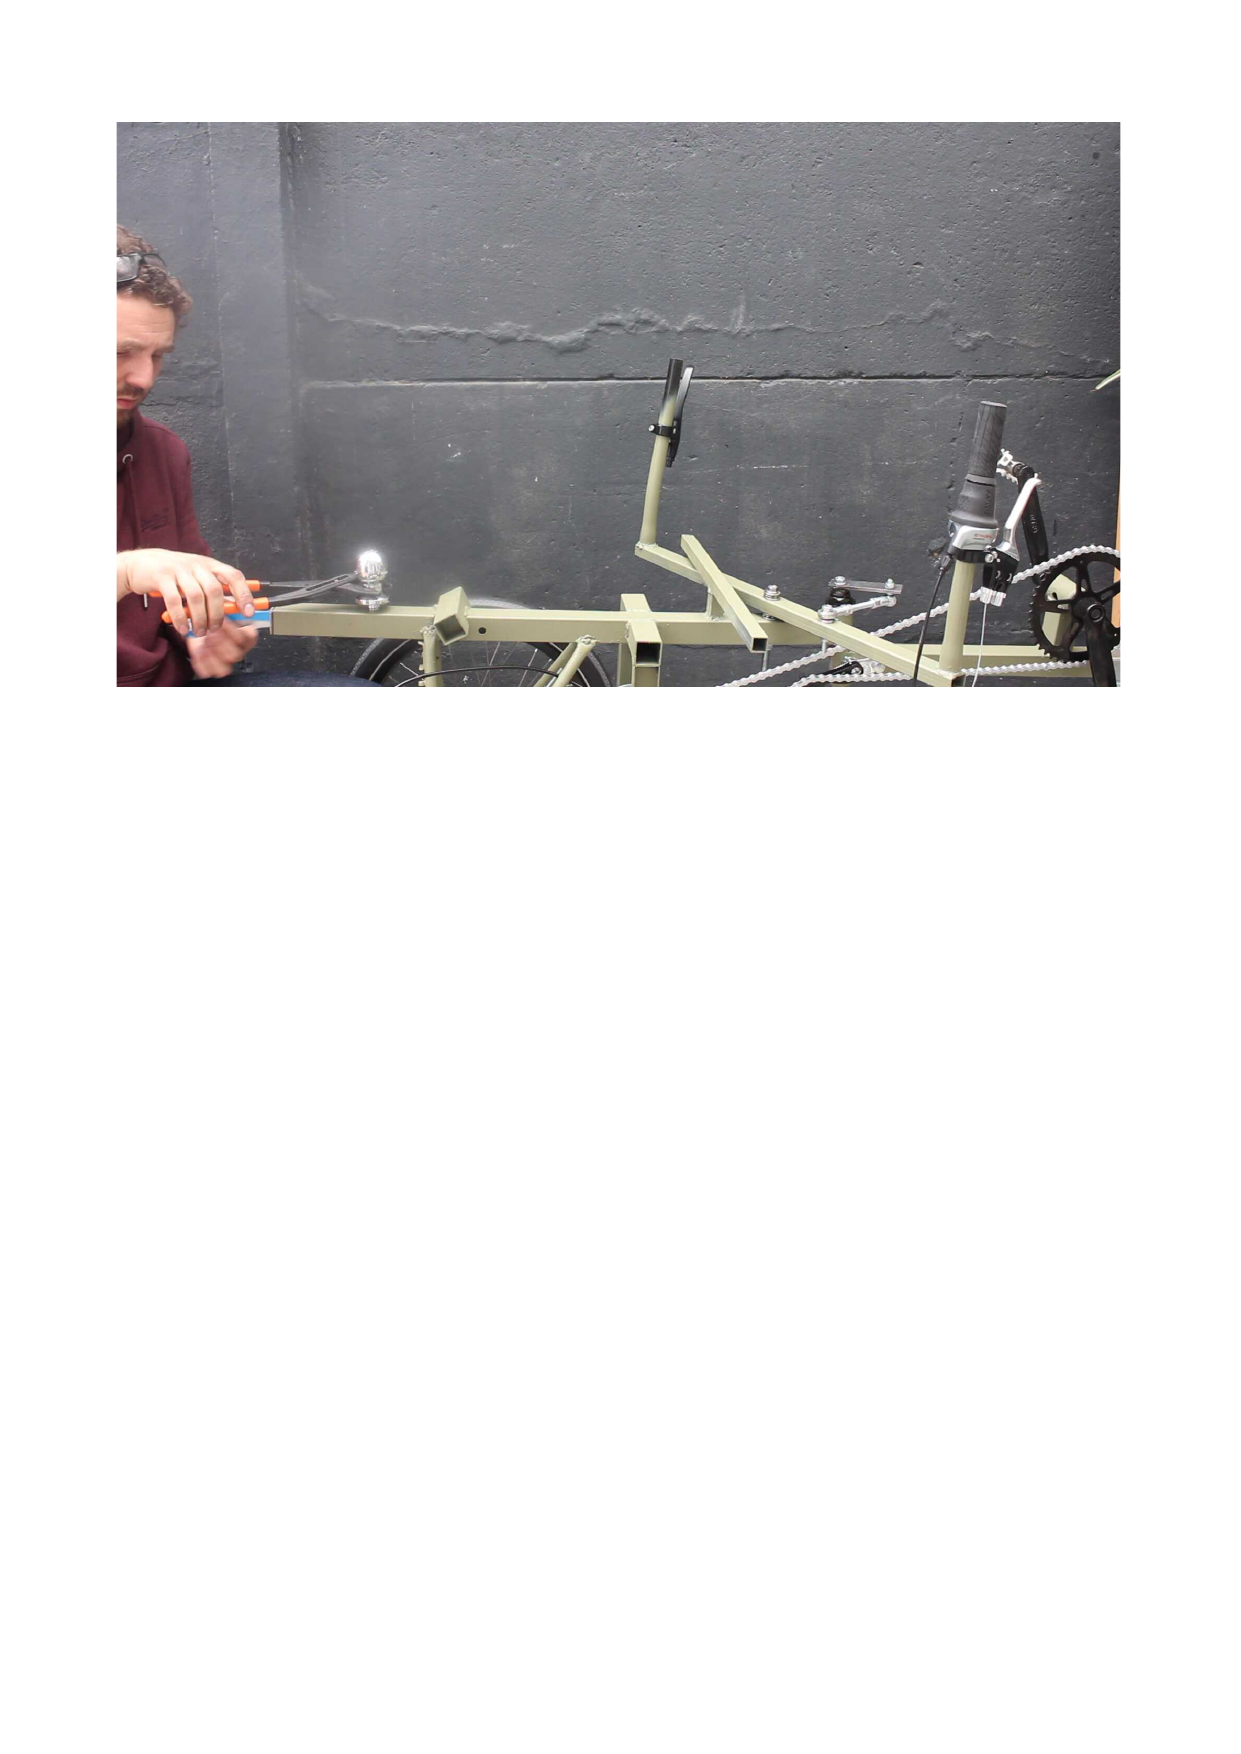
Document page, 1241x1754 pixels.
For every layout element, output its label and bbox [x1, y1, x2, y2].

picture [116, 122, 1121, 687]
